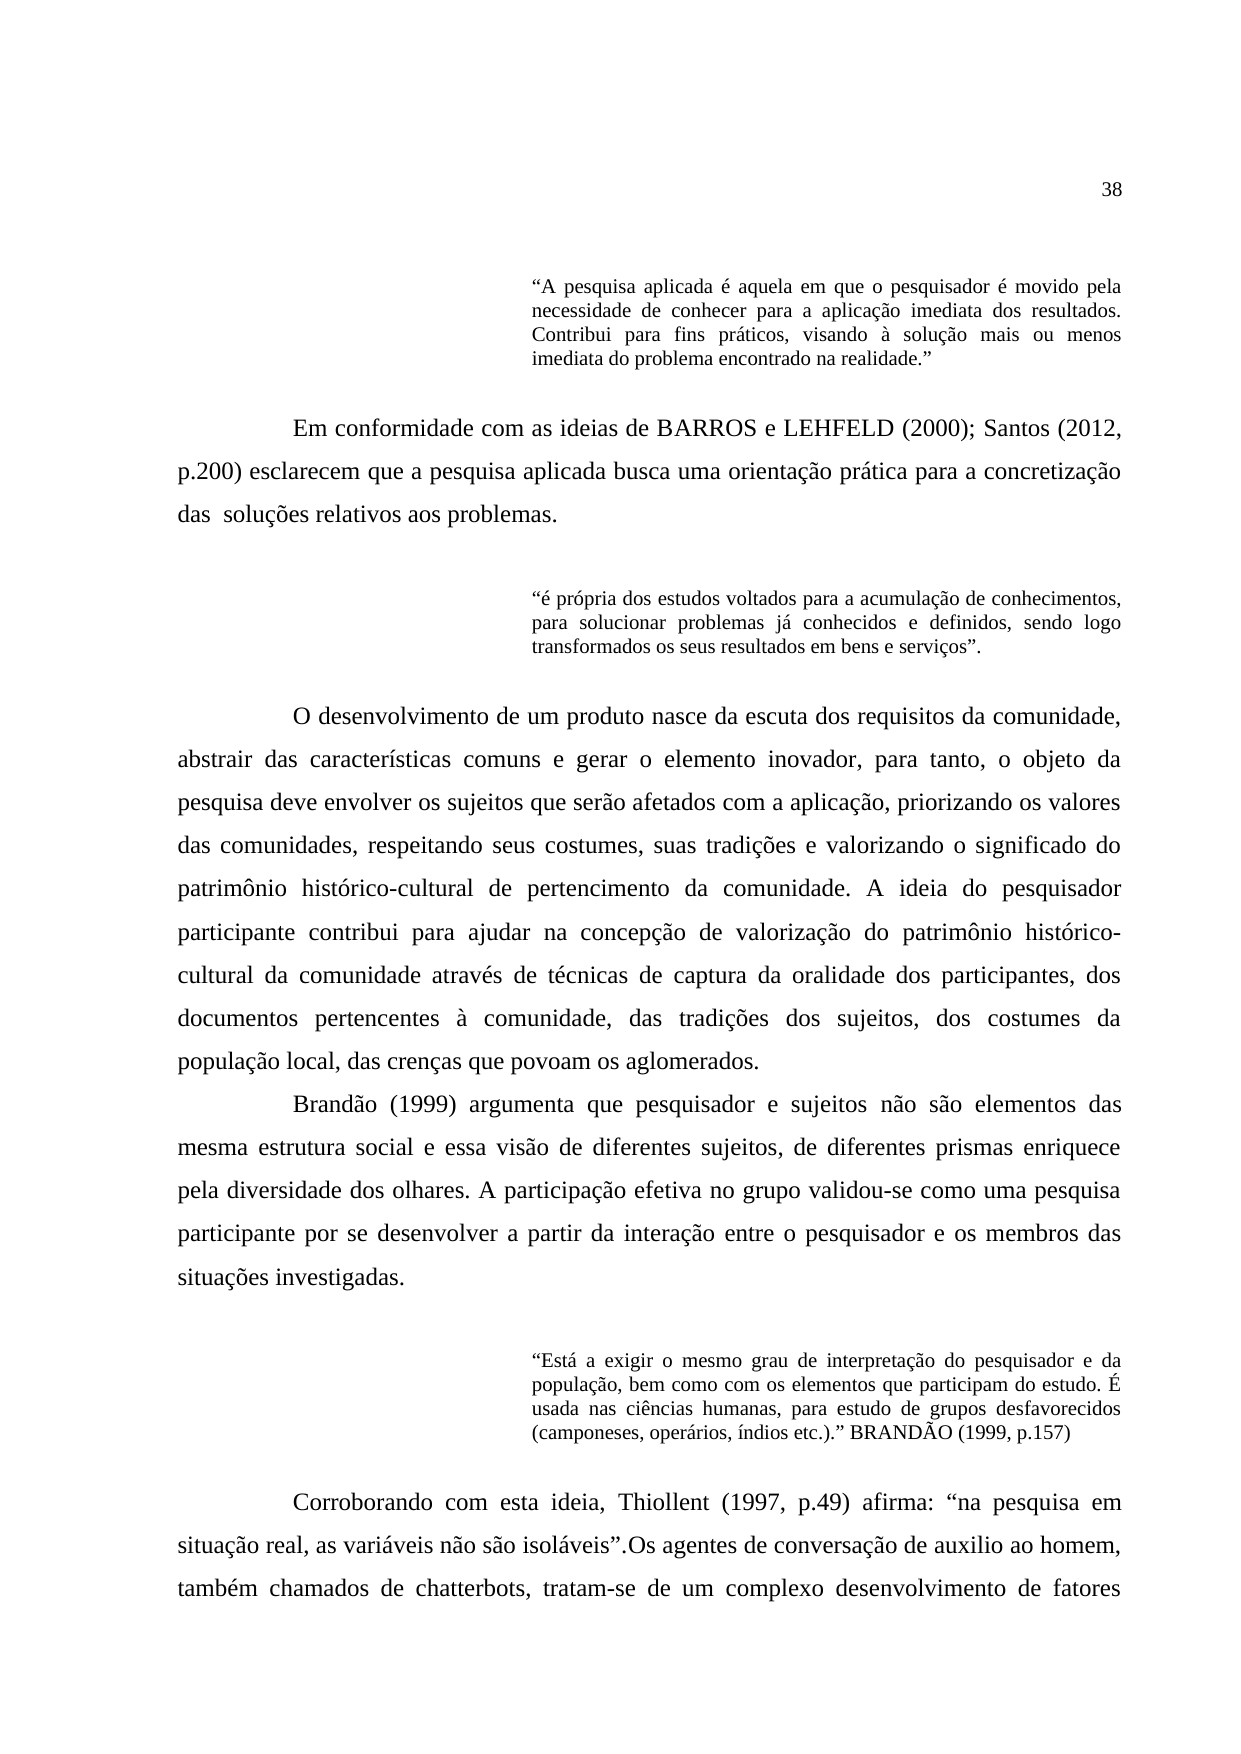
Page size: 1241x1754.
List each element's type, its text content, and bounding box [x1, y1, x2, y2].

text Corroborando com esta ideia, Thiollent (1997, p.49) afirma: “na pesquisa em situação real, as variáveis não são isoláveis”.Os agentes de conversação de auxilio ao homem, também chamados de chatterbots, tratam-se de um complexo desenvolvimento de fatores [177, 1487, 1122, 1602]
text Em conformidade com as ideias de BARROS e LEHFELD (2000); Santos (2012, p.200) esclarecem que a pesquisa aplicada busca uma orientação prática para a concretização das soluções relativos aos problemas. [177, 413, 1122, 528]
text “Está a exigir o mesmo grau de interpretação do pesquisador e da população, bem como com os elementos que participam do estudo. É usada nas ciências humanas, para estudo de grupos desfavorecidos (camponeses, operários, índios etc.).” BRANDÃO (1999, p.157) [532, 1348, 1122, 1444]
text Brandão (1999) argumenta que pesquisador e sujeitos não são elementos das mesma estrutura social e essa visão de diferentes sujeitos, de diferentes prismas enriquece pela diversidade dos olhares. A participação efetiva no grupo validou-se como uma pesquisa participante por se desenvolver a partir da interação entre o pesquisador e os membros das situações investigadas. [177, 1089, 1122, 1290]
text “é própria dos estudos voltados para a acumulação de conhecimentos, para solucionar problemas já conhecidos e definidos, sendo logo transformados os seus resultados em bens e serviços”. [532, 586, 1122, 658]
text O desenvolvimento de um produto nasce da escuta dos requisitos da comunidade, abstrair das características comuns e gerar o elemento inovador, para tanto, o objeto da pesquisa deve envolver os sujeitos que serão afetados com a aplicação, priorizando os valores das comunidades, respeitando seus costumes, suas tradições e valorizando o significado do patrimônio histórico-cultural de pertencimento da comunidade. A ideia do pesquisador participante contribui para ajudar na concepção de valorização do patrimônio histórico-cultural da comunidade através de técnicas de captura da oralidade dos participantes, dos documentos pertencentes à comunidade, das tradições dos sujeitos, dos costumes da população local, das crenças que povoam os aglomerados. [177, 701, 1122, 1075]
text “A pesquisa aplicada é aquela em que o pesquisador é movido pela necessidade de conhecer para a aplicação imediata dos resultados. Contribui para fins práticos, visando à solução mais ou menos imediata do problema encontrado na realidade.” [532, 274, 1122, 370]
